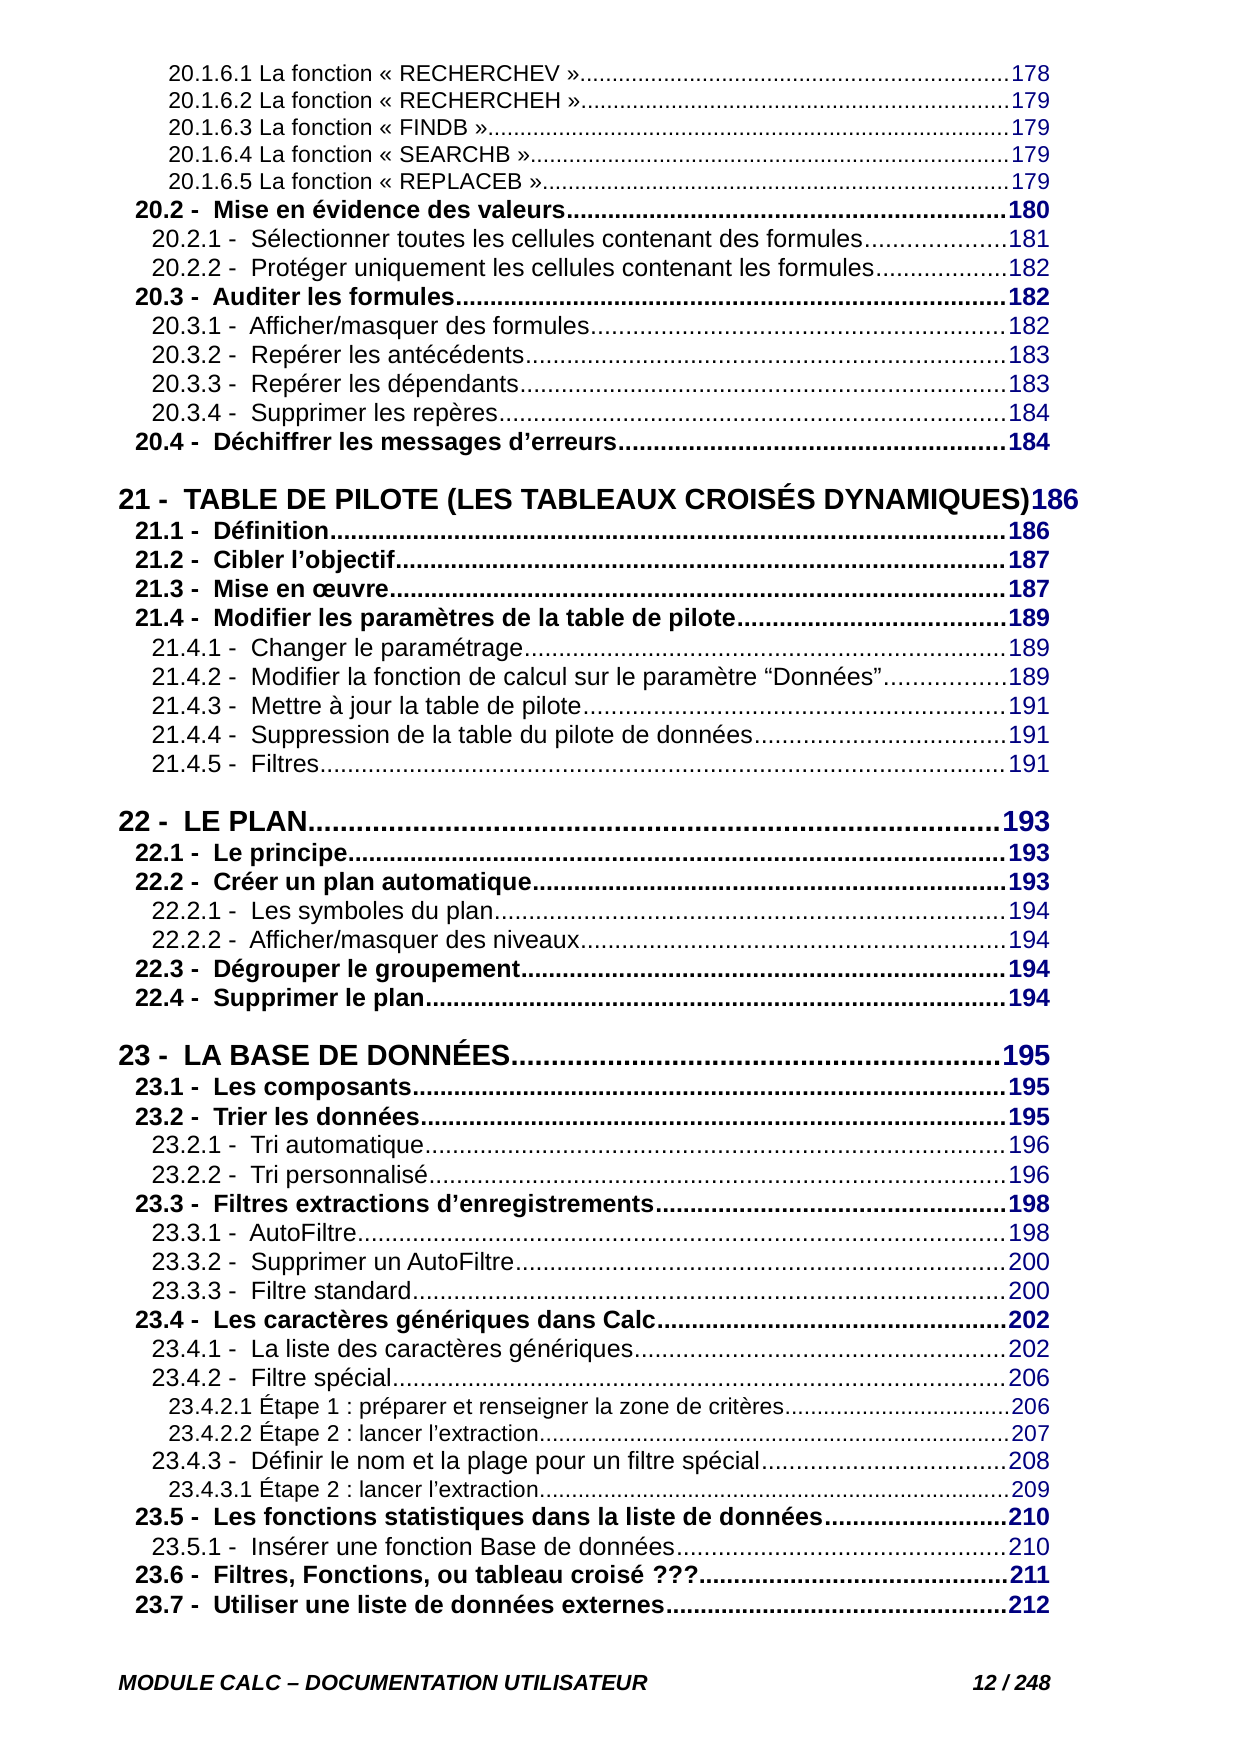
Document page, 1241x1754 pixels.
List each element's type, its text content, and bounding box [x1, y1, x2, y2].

text 23.2.1 - Tri automatique 196 [151, 1130, 1122, 1159]
text 20.2 - Mise en évidence des valeurs 180 [135, 194, 1122, 223]
text 23.6 - Filtres, Fonctions, ou tableau croisé ??? 211 [135, 1560, 1122, 1589]
text 20.3.2 - Repérer les antécédents 183 [151, 340, 1122, 369]
text 21.4.1 - Changer le paramétrage 189 [151, 632, 1122, 661]
text 22.4 - Supprimer le plan 194 [135, 983, 1122, 1012]
text 21 - Table de pilote (les tableaux croisés dynamiques) 186 [118, 482, 1122, 516]
text 21.1 - Définition 186 [135, 516, 1122, 545]
text 20.3.1 - Afficher/masquer des formules 182 [151, 311, 1122, 340]
text 22.1 - Le principe 193 [135, 838, 1122, 867]
text 23.3.2 - Supprimer un AutoFiltre 200 [151, 1247, 1122, 1276]
text 20.2.2 - Protéger uniquement les cellules contenant les formules 182 [151, 253, 1122, 282]
text 20.1.6.4 La fonction « SEARCHB » 179 [168, 140, 1122, 167]
text 23.4.2 - Filtre spécial 206 [151, 1363, 1122, 1392]
text 22 - Le plan 193 [118, 804, 1122, 837]
text 21.3 - Mise en œuvre 187 [135, 574, 1122, 603]
text 20.3 - Auditer les formules 182 [135, 282, 1122, 311]
text 21.2 - Cibler l’objectif 187 [135, 545, 1122, 574]
text 22.3 - Dégrouper le groupement 194 [135, 954, 1122, 983]
text 22.2 - Créer un plan automatique 193 [135, 867, 1122, 896]
text 23.5.1 - Insérer une fonction Base de données 210 [151, 1531, 1122, 1560]
text 21.4.5 - Filtres 191 [151, 749, 1122, 778]
text 22.2.1 - Les symboles du plan 194 [151, 896, 1122, 925]
text 23.4.3 - Définir le nom et la plage pour un filtre spécial 208 [151, 1446, 1122, 1475]
text 23.7 - Utiliser une liste de données externes 212 [135, 1589, 1122, 1618]
text 21.4.2 - Modifier la fonction de calcul sur le paramètre “Données” 189 [151, 661, 1122, 691]
text 21.4.3 - Mettre à jour la table de pilote 191 [151, 691, 1122, 719]
text 23 - La Base de données 195 [118, 1038, 1122, 1072]
text 23.2 - Trier les données 195 [135, 1101, 1122, 1130]
text 23.4.1 - La liste des caractères génériques 202 [151, 1334, 1122, 1363]
text 23.1 - Les composants 195 [135, 1072, 1122, 1101]
text 20.1.6.5 La fonction « REPLACEB » 179 [168, 167, 1122, 194]
text 22.2.2 - Afficher/masquer des niveaux 194 [151, 925, 1122, 954]
text 23.3 - Filtres extractions d’enregistrements 198 [135, 1188, 1122, 1218]
text 23.4 - Les caractères génériques dans Calc 202 [135, 1305, 1122, 1334]
text 20.1.6.2 La fonction « RECHERCHEH » 179 [168, 86, 1122, 113]
text 23.3.3 - Filtre standard 200 [151, 1276, 1122, 1305]
text 20.2.1 - Sélectionner toutes les cellules contenant des formules 181 [151, 223, 1122, 253]
text 23.4.3.1 Étape 2 : lancer l’extraction 209 [168, 1475, 1122, 1502]
text 23.4.2.2 Étape 2 : lancer l’extraction 207 [168, 1419, 1122, 1446]
text 21.4 - Modifier les paramètres de la table de pilote 189 [135, 603, 1122, 632]
text 21.4.4 - Suppression de la table du pilote de données 191 [151, 719, 1122, 749]
text 20.3.3 - Repérer les dépendants 183 [151, 369, 1122, 398]
text 20.1.6.1 La fonction « RECHERCHEV » 178 [168, 59, 1122, 86]
text 23.3.1 - AutoFiltre 198 [151, 1218, 1122, 1247]
text 20.3.4 - Supprimer les repères 184 [151, 398, 1122, 427]
text 20.4 - Déchiffrer les messages d’erreurs 184 [135, 427, 1122, 456]
text 23.5 - Les fonctions statistiques dans la liste de données 210 [135, 1502, 1122, 1531]
text 23.2.2 - Tri personnalisé 196 [151, 1159, 1122, 1188]
text 23.4.2.1 Étape 1 : préparer et renseigner la zone de critères 206 [168, 1392, 1122, 1419]
text 20.1.6.3 La fonction « FINDB » 179 [168, 113, 1122, 140]
